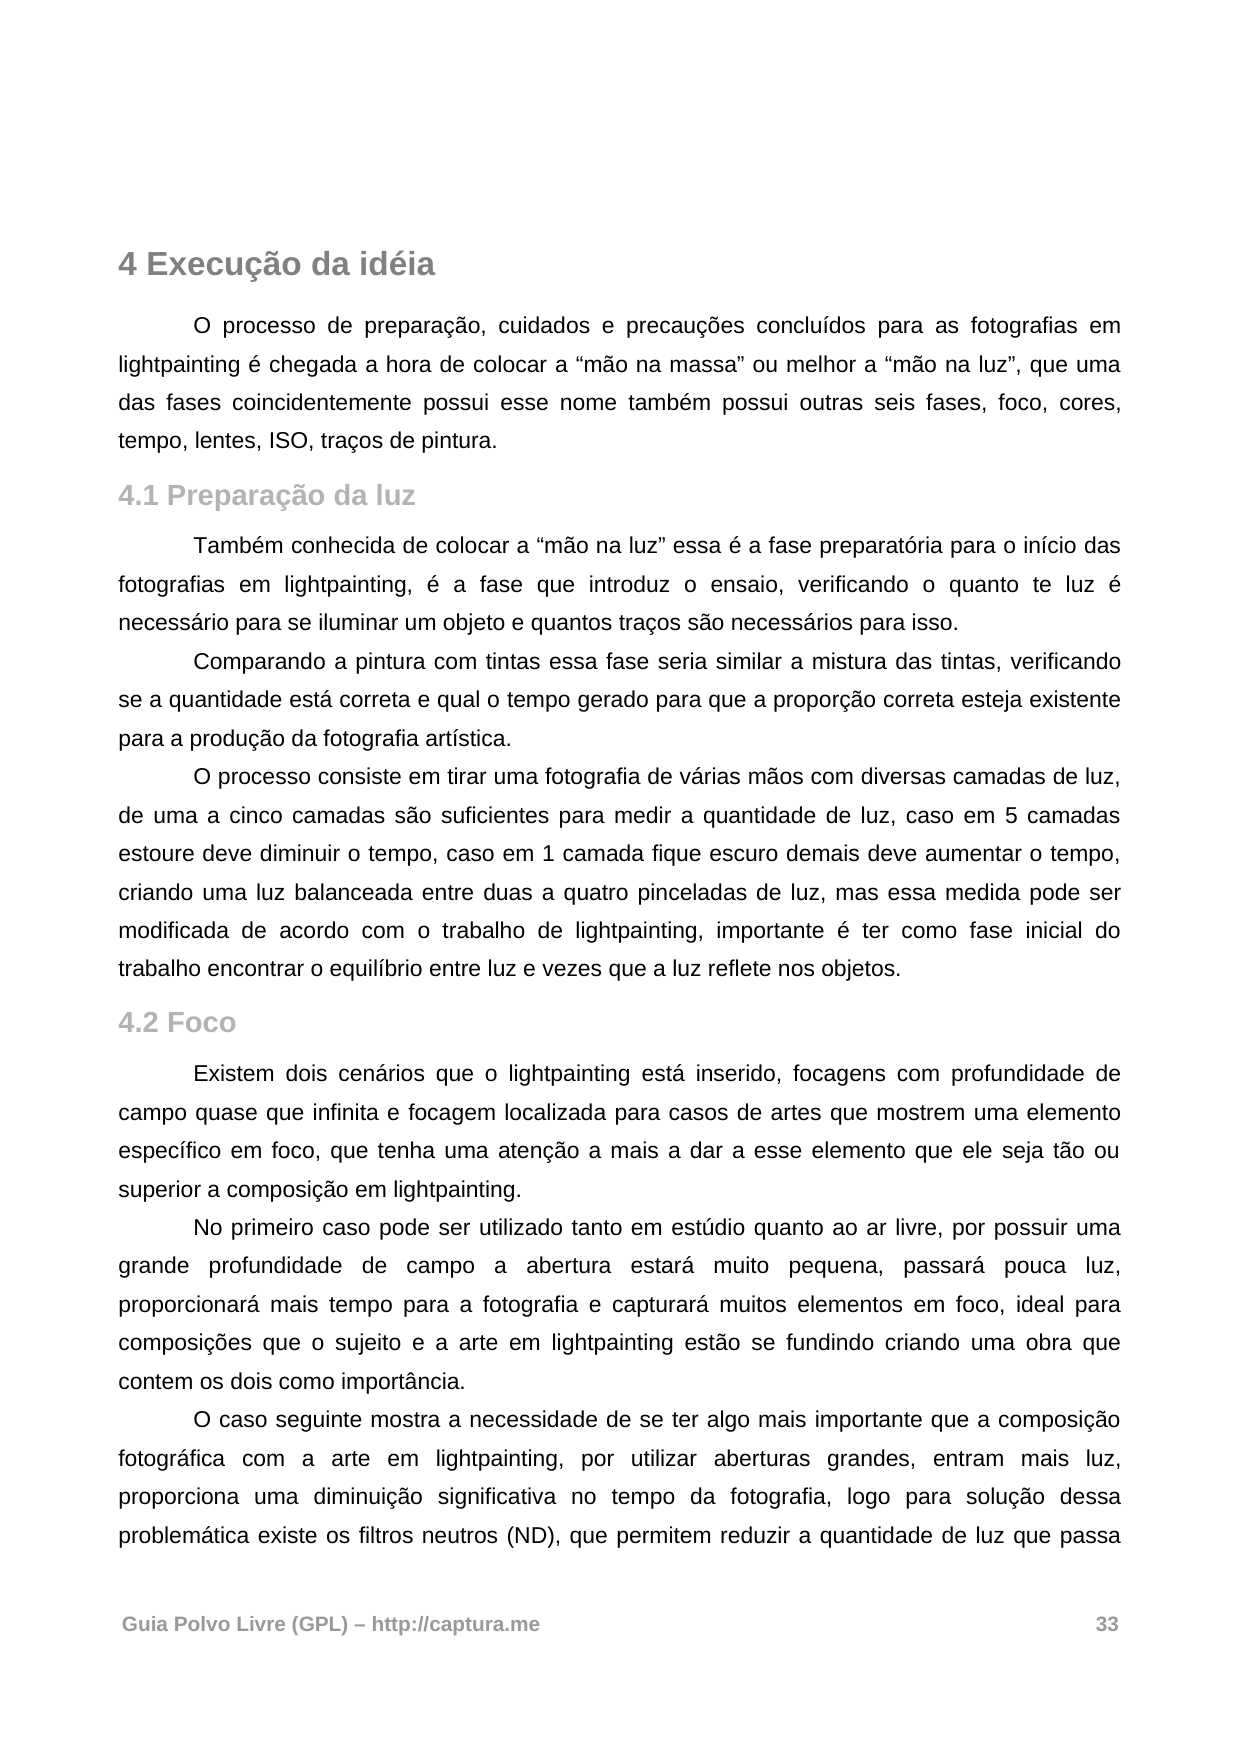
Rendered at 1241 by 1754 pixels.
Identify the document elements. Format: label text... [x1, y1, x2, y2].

text Existem dois cenários que o lightpainting está inserido, focagens com profundidade de campo quase que infinita e focagem localizada para casos de artes que mostrem uma elemento específico em foco, que tenha uma atenção a mais a dar a esse elemento que ele seja tão ou superior a composição em lightpainting. [118, 1061, 1122, 1202]
text O processo consiste em tirar uma fotografia de várias mãos com diversas camadas de luz, de uma a cinco camadas são suficientes para medir a quantidade de luz, caso em 5 camadas estoure deve diminuir o tempo, caso em 1 camada fique escuro demais deve aumentar o tempo, criando uma luz balanceada entre duas a quatro pinceladas de luz, mas essa medida pode ser modificada de acordo com o trabalho de lightpainting, importante é ter como fase inicial do trabalho encontrar o equilíbrio entre luz e vezes que a luz reflete nos objetos. [118, 764, 1122, 982]
text Comparando a pintura com tintas essa fase seria similar a mistura das tintas, verificando se a quantidade está correta e qual o tempo gerado para que a proporção correta esteja existente para a produção da fotografia artística. [118, 648, 1122, 751]
text O processo de preparação, cuidados e precauções concluídos para as fotografias em lightpainting é chegada a hora de colocar a “mão na massa” ou melhor a “mão na luz”, que uma das fases coincidentemente possui esse nome também possui outras seis fases, foco, cores, tempo, lentes, ISO, traços de pintura. [118, 313, 1122, 454]
text No primeiro caso pode ser utilizado tanto em estúdio quanto ao ar livre, por possuir uma grande profundidade de campo a abertura estará muito pequena, passará pouca luz, proporcionará mais tempo para a fotografia e capturará muitos elementos em foco, ideal para composições que o sujeito e a arte em lightpainting estão se fundindo criando uma obra que contem os dois como importância. [118, 1215, 1122, 1394]
text O caso seguinte mostra a necessidade de se ter algo mais importante que a composição fotográfica com a arte em lightpainting, por utilizar aberturas grandes, entram mais luz, proporciona uma diminuição significativa no tempo da fotografia, logo para solução dessa problemática existe os filtros neutros (ND), que permitem reduzir a quantidade de luz que passa [118, 1407, 1122, 1548]
subtitle 4.2 Foco [118, 1006, 1122, 1039]
text Também conhecida de colocar a “mão na luz” essa é a fase preparatória para o início das fotografias em lightpainting, é a fase que introduz o ensaio, verificando o quanto te luz é necessário para se iluminar um objeto e quantos traços são necessários para isso. [118, 533, 1122, 636]
subtitle 4.1 Preparação da luz [118, 478, 1122, 511]
subtitle 4 Execução da idéia [118, 245, 1122, 282]
